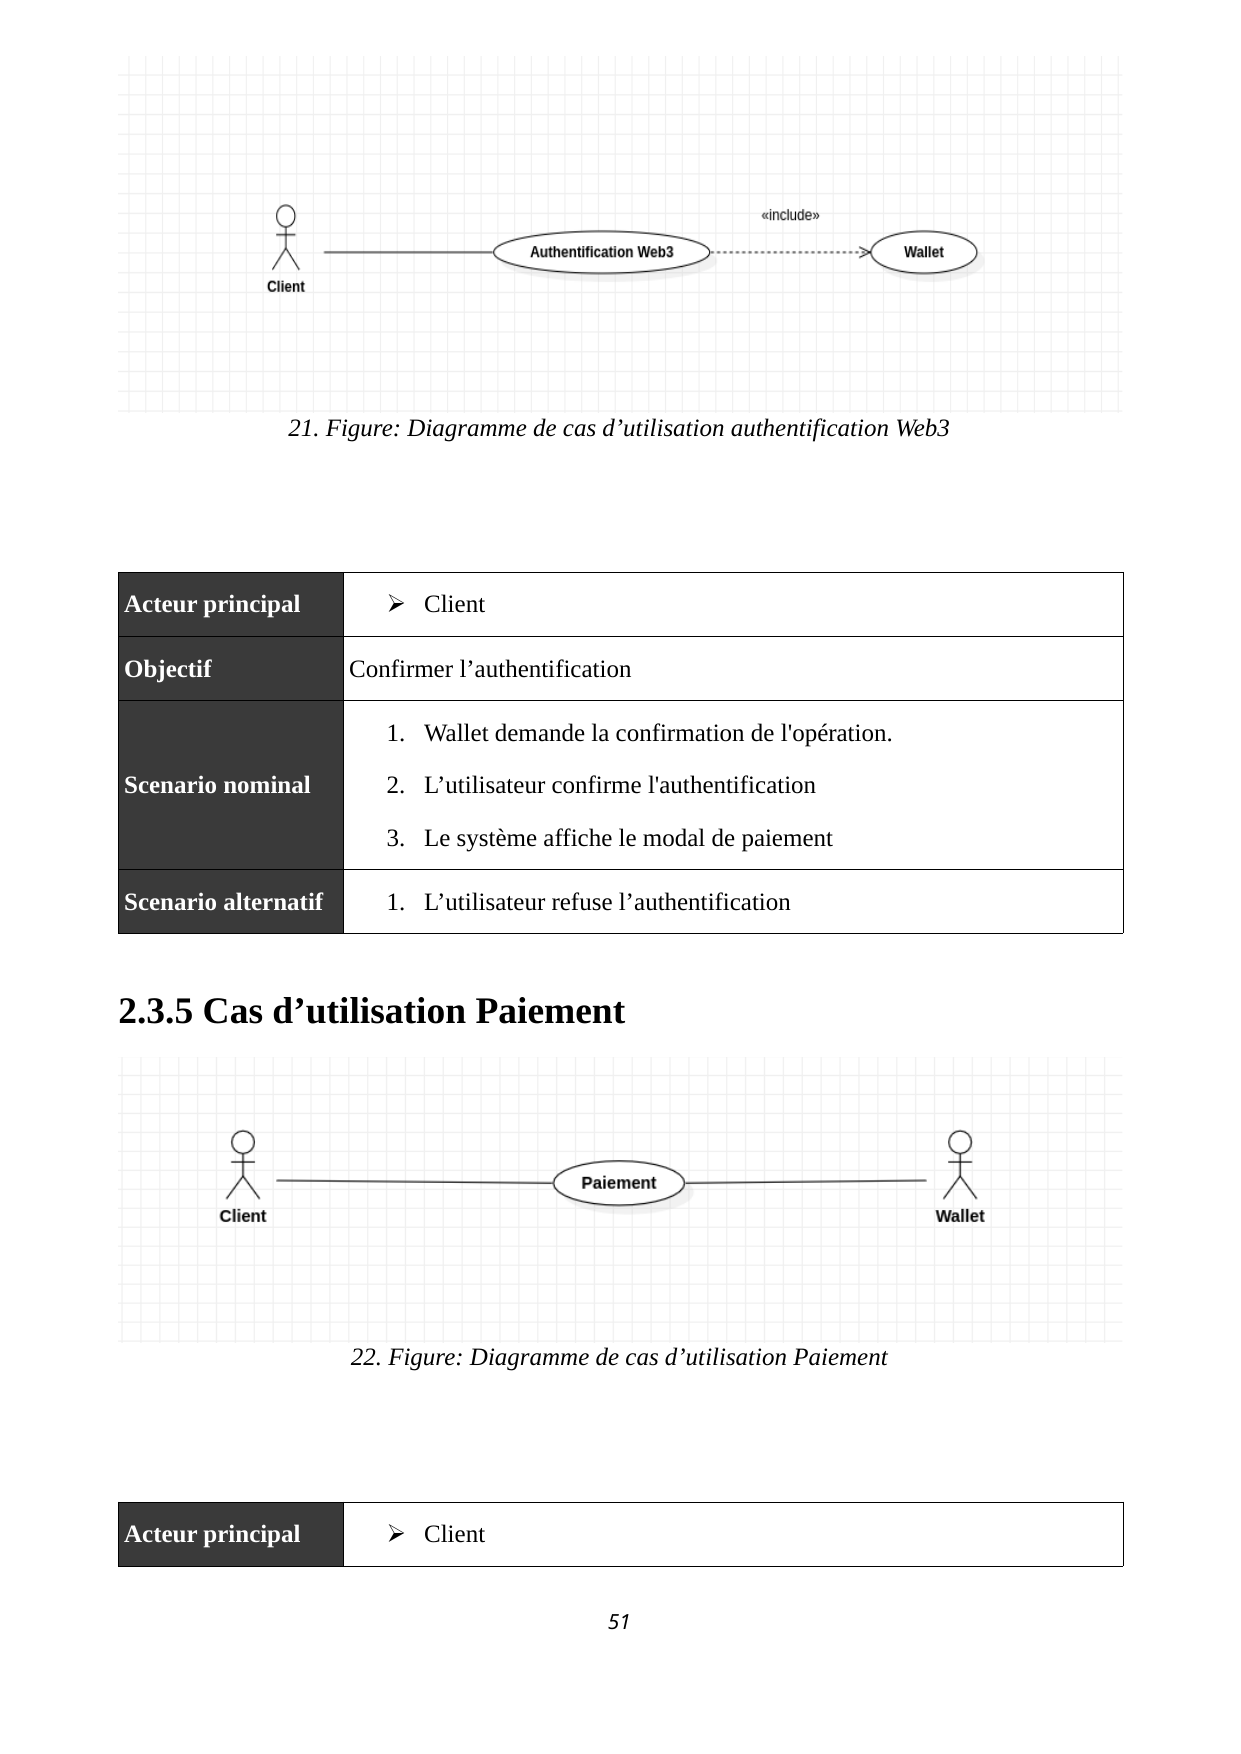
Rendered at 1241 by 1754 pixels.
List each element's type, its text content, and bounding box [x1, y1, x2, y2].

table_cell Scenario nominal [119, 701, 343, 869]
table_header Client [344, 1503, 1123, 1566]
text 21. Figure: Diagramme de cas d’utilisation authentification Web3 [118, 413, 1122, 441]
picture [118, 56, 1123, 413]
subtitle 2.3.5 Cas d’utilisation Paiement [118, 989, 1122, 1032]
picture [118, 1057, 1123, 1343]
table_header Acteur principal [119, 573, 343, 636]
text 22. Figure: Diagramme de cas d’utilisation Paiement [118, 1343, 1122, 1371]
table_header Client [344, 573, 1123, 636]
table_cell Objectif [119, 637, 343, 700]
table_cell Scenario alternatif [119, 870, 343, 933]
table_cell Wallet demande la confirmation de l'opération. L’utilisateur confirme l'authentification Le système affiche le modal de paiement [344, 701, 1123, 869]
table_header Acteur principal [119, 1503, 343, 1566]
table_cell L’utilisateur refuse l’authentification [344, 870, 1123, 933]
table_cell Confirmer l’authentification [344, 637, 1123, 700]
